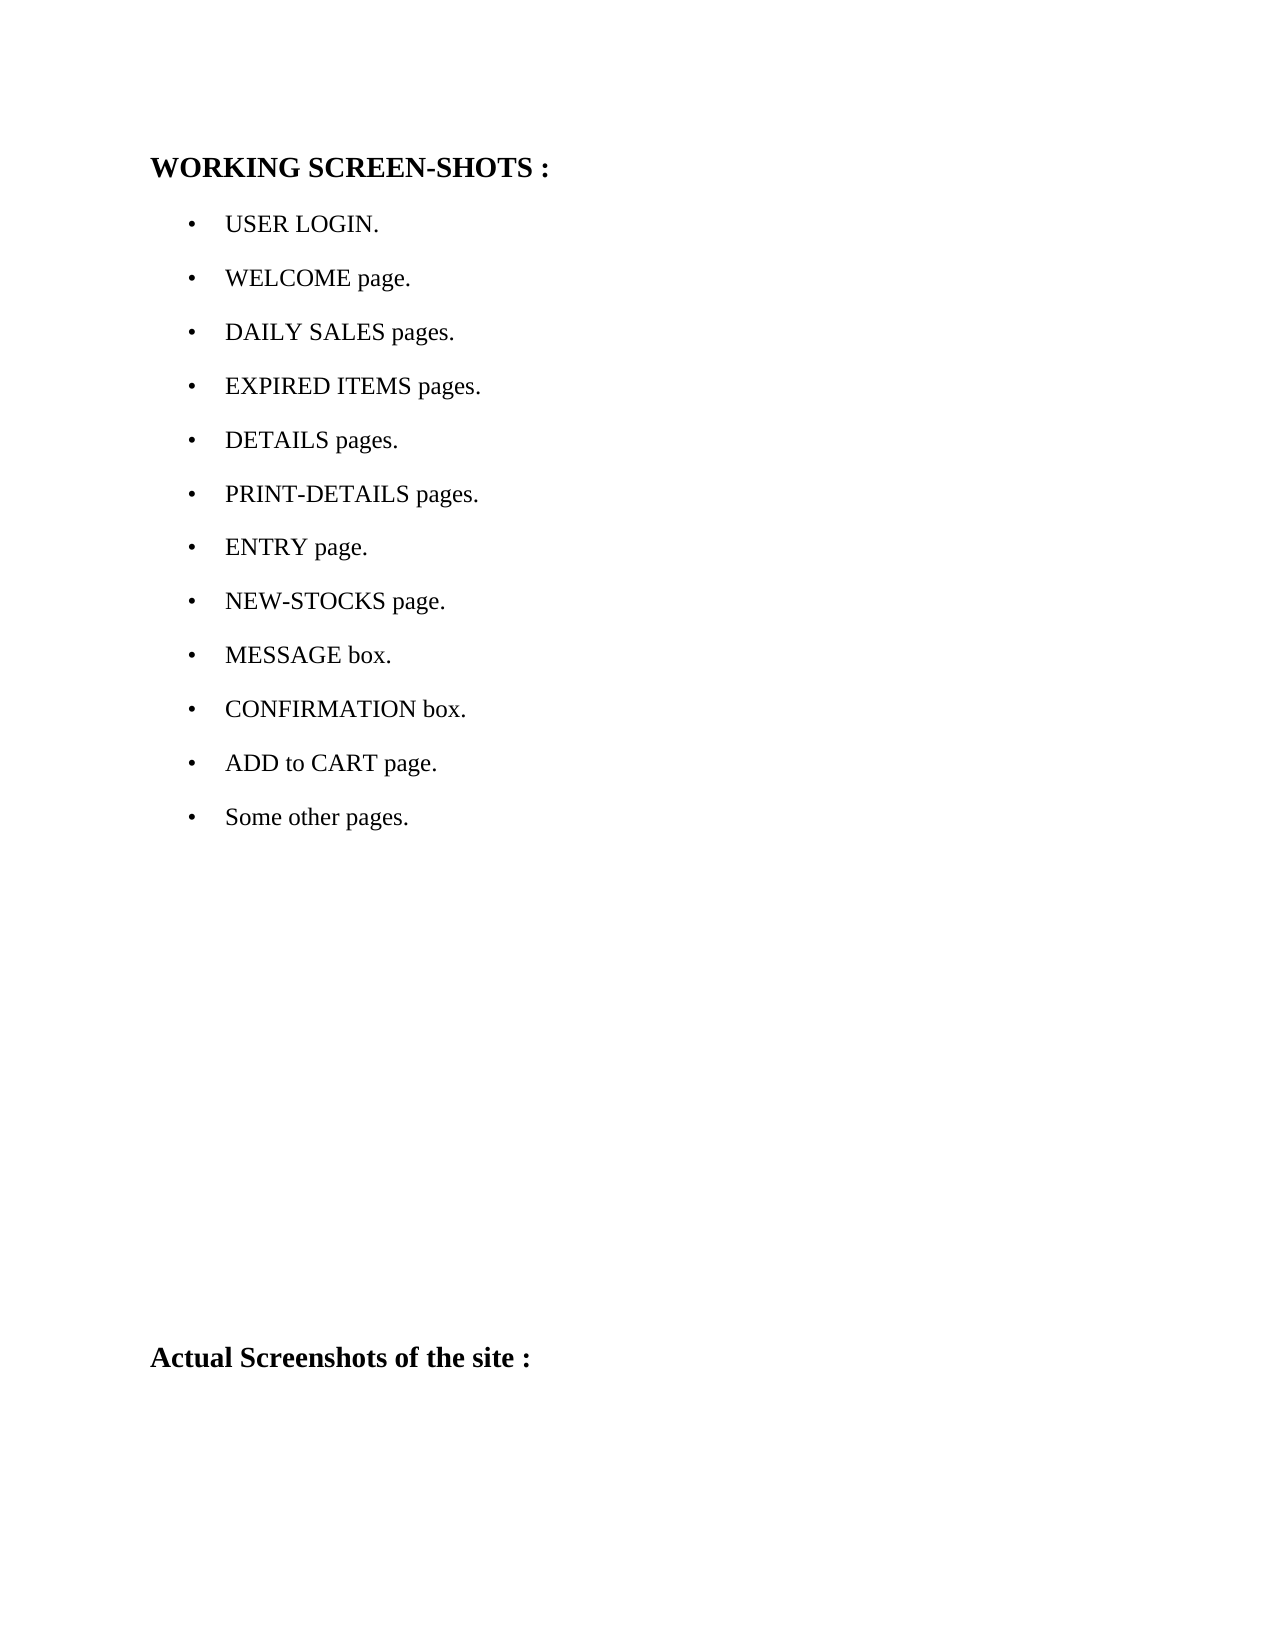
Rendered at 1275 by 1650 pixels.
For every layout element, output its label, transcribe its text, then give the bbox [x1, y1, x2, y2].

list ADD to CART page. [187, 748, 1125, 777]
list DAILY SALES pages. [187, 317, 1125, 346]
list WELCOME page. [187, 263, 1125, 292]
list USER LOGIN. [187, 209, 1125, 238]
list ENTRY page. [187, 532, 1125, 561]
list NEW-STOCKS page. [187, 586, 1125, 615]
list MESSAGE box. [187, 640, 1125, 669]
list EXPIRED ITEMS pages. [187, 371, 1125, 400]
list DETAILS pages. [187, 425, 1125, 453]
list Some other pages. [187, 802, 1125, 831]
list PRINT-DETAILS pages. [187, 479, 1125, 507]
list CONFIRMATION box. [187, 694, 1125, 723]
text WORKING SCREEN-SHOTS : [150, 150, 1125, 183]
text Actual Screenshots of the site : [150, 1340, 1125, 1374]
